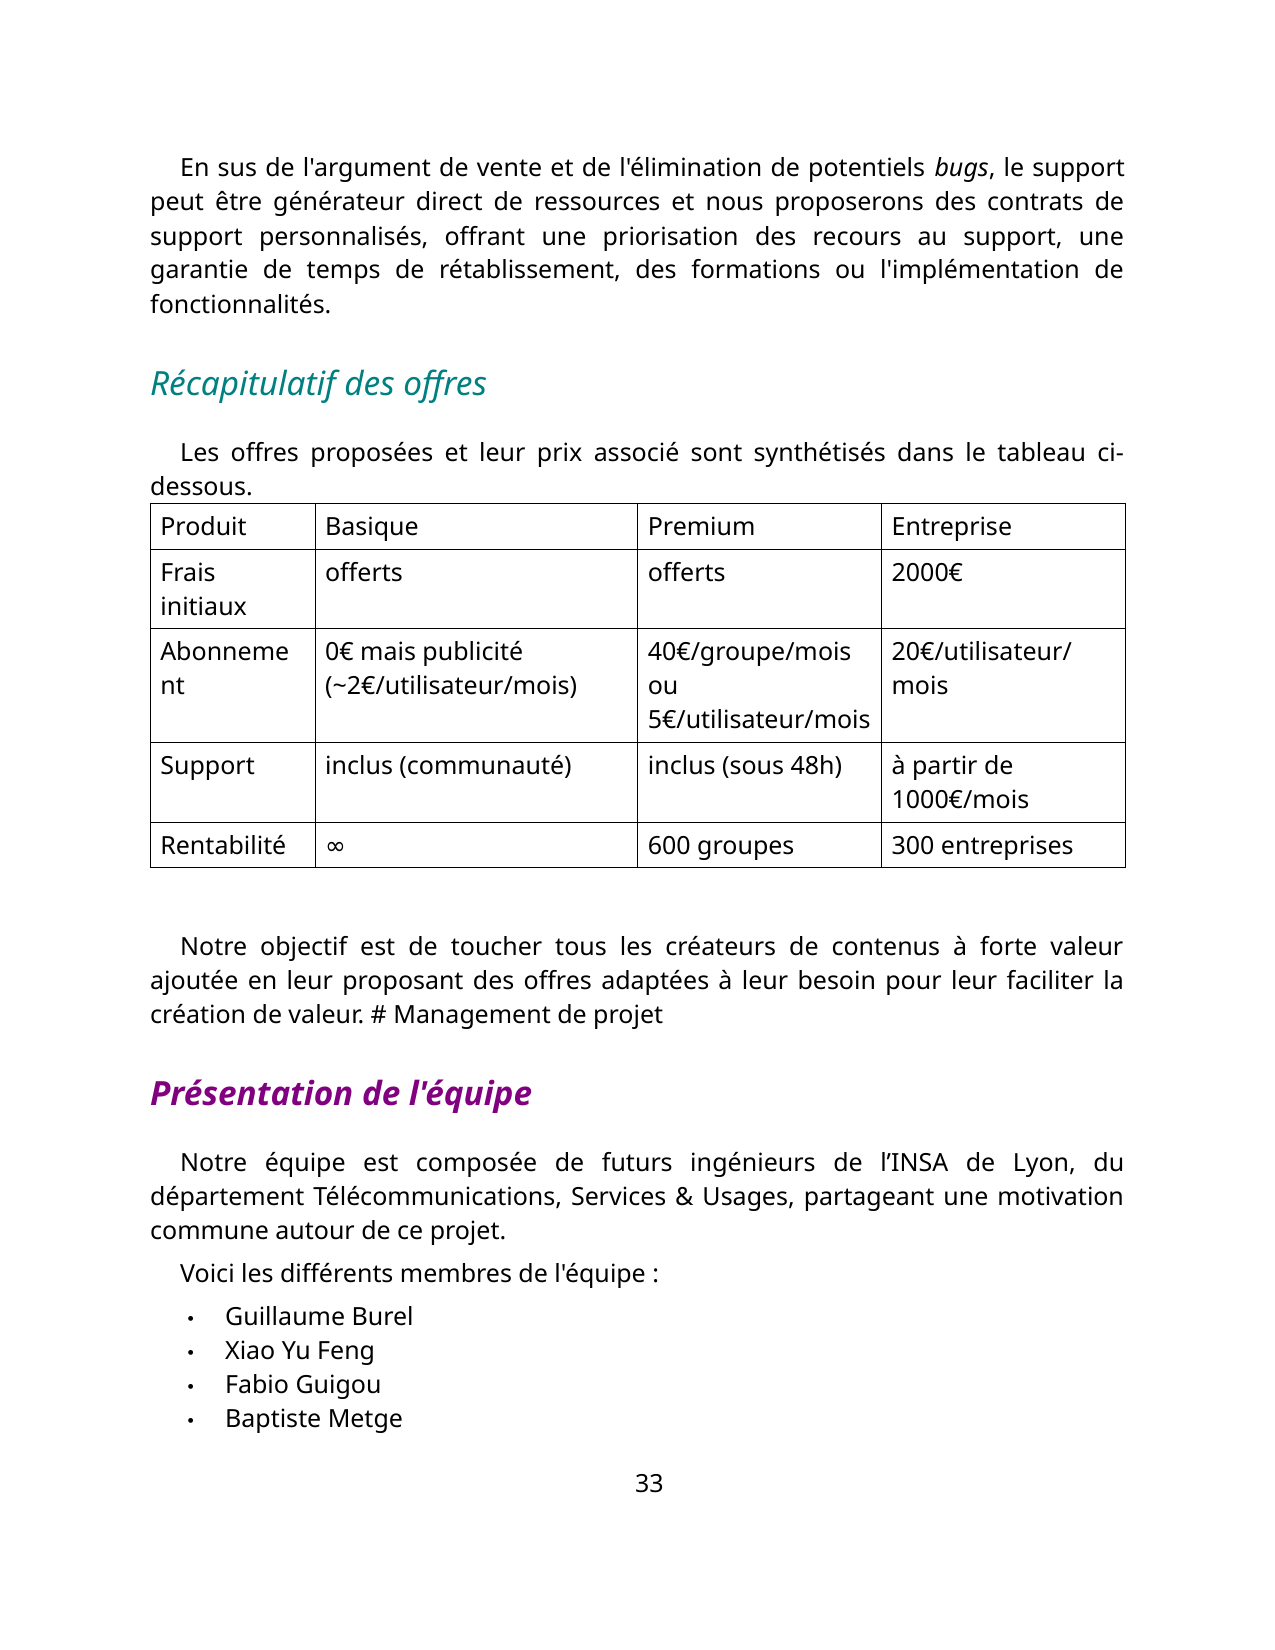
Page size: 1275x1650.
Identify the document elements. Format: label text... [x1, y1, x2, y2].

table_cell inclus (sous 48h) [638, 743, 881, 822]
text Voici les différents membres de l'équipe : [150, 1256, 1125, 1290]
table_cell offerts [638, 550, 881, 628]
list Baptiste Metge [187, 1401, 1125, 1435]
text Les offres proposées et leur prix associé sont synthétisés dans le tableau ci-dessous. [150, 435, 1125, 503]
table_header Basique [316, 504, 637, 548]
table_cell Support [151, 743, 315, 822]
list Fabio Guigou [187, 1367, 1125, 1401]
table_cell 20€/utilisateur/mois [882, 629, 1125, 742]
table_cell à partir de 1000€/mois [882, 743, 1125, 822]
table_cell Rentabilité [151, 823, 315, 867]
text Notre objectif est de toucher tous les créateurs de contenus à forte valeur ajoutée en leur proposant des offres adaptées à leur besoin pour leur faciliter la création de valeur. # Management de projet [150, 928, 1125, 1030]
text En sus de l'argument de vente et de l'élimination de potentiels bugs, le support peut être générateur direct de ressources et nous proposerons des contrats de support personnalisés, offrant une priorisation des recours au support, une garantie de temps de rétablissement, des formations ou l'implémentation de fonctionnalités. [150, 150, 1125, 320]
table_header Produit [151, 504, 315, 548]
table_header Premium [638, 504, 881, 548]
text Notre équipe est composée de futurs ingénieurs de l’INSA de Lyon, du département Télécommunications, Services & Usages, partageant une motivation commune autour de ce projet. [150, 1145, 1125, 1247]
table_cell ∞ [316, 823, 637, 867]
subtitle Récapitulatif des offres [150, 359, 1125, 405]
table_cell 300 entreprises [882, 823, 1125, 867]
subtitle Présentation de l'équipe [150, 1069, 1125, 1115]
table_cell 2000€ [882, 550, 1125, 628]
list Guillaume Burel [187, 1299, 1125, 1333]
table_cell Abonnement [151, 629, 315, 742]
table_cell 600 groupes [638, 823, 881, 867]
list Xiao Yu Feng [187, 1333, 1125, 1367]
table_header Entreprise [882, 504, 1125, 548]
table_cell Frais initiaux [151, 550, 315, 628]
table_cell 40€/groupe/mois ou 5€/utilisateur/mois [638, 629, 881, 742]
table_cell offerts [316, 550, 637, 628]
table_cell 0€ mais publicité (~2€/utilisateur/mois) [316, 629, 637, 742]
table_cell inclus (communauté) [316, 743, 637, 822]
